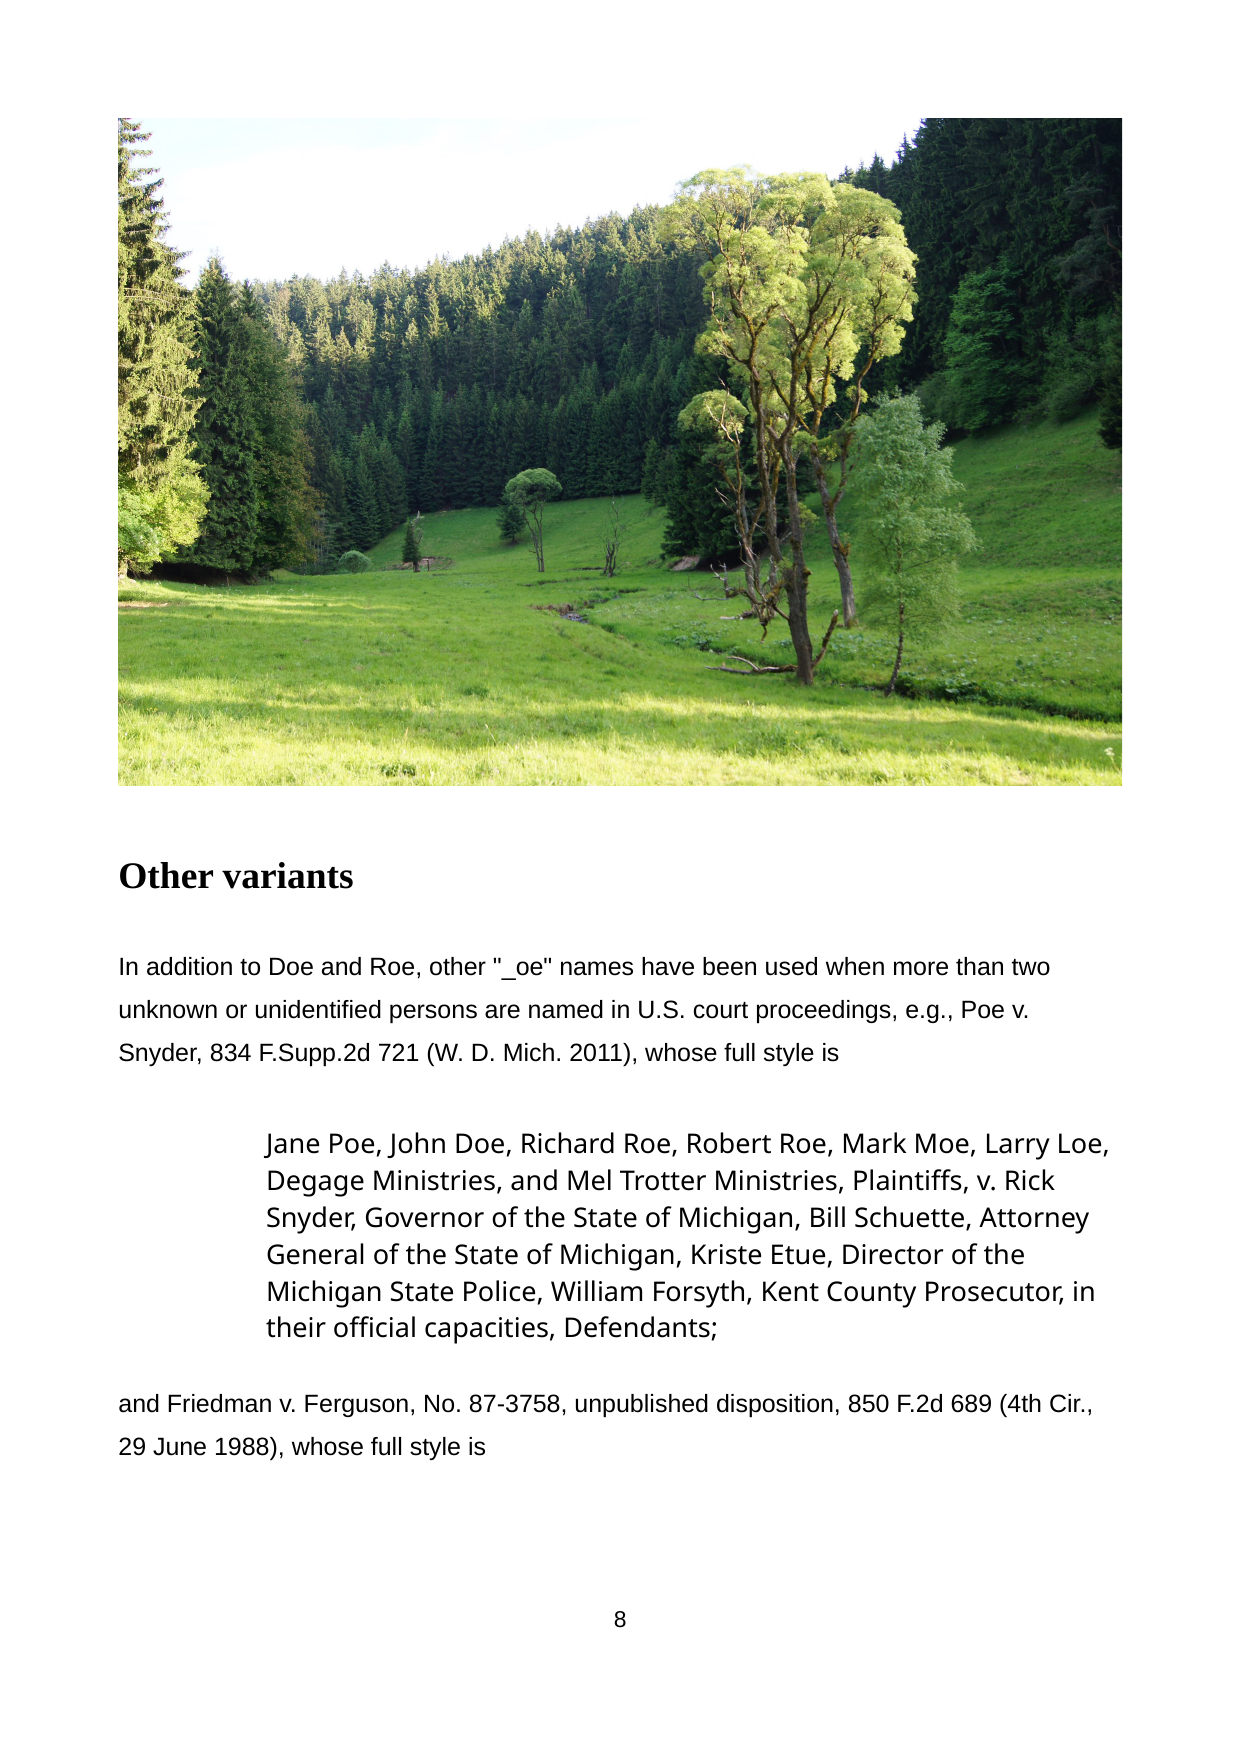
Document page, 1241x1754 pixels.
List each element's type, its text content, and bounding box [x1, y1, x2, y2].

text and Friedman v. Ferguson, No. 87-3758, unpublished disposition, 850 F.2d 689 (4th Cir., 29 June 1988), whose full style is [118, 1389, 1122, 1461]
text Jane Poe, John Doe, Richard Roe, Robert Roe, Mark Moe, Larry Loe, Degage Ministries, and Mel Trotter Ministries, Plaintiffs, v. Rick Snyder, Governor of the State of Michigan, Bill Schuette, Attorney General of the State of Michigan, Kriste Etue, Director of the Michigan State Police, William Forsyth, Kent County Prosecutor, in their official capacities, Defendants; [266, 1124, 1122, 1346]
subtitle Other variants [118, 853, 1122, 896]
picture [118, 118, 1123, 786]
text In addition to Doe and Roe, other "_oe" names have been used when more than two unknown or unidentified persons are named in U.S. court proceedings, e.g., Poe v. Snyder, 834 F.Supp.2d 721 (W. D. Mich. 2011), whose full style is [118, 952, 1122, 1067]
